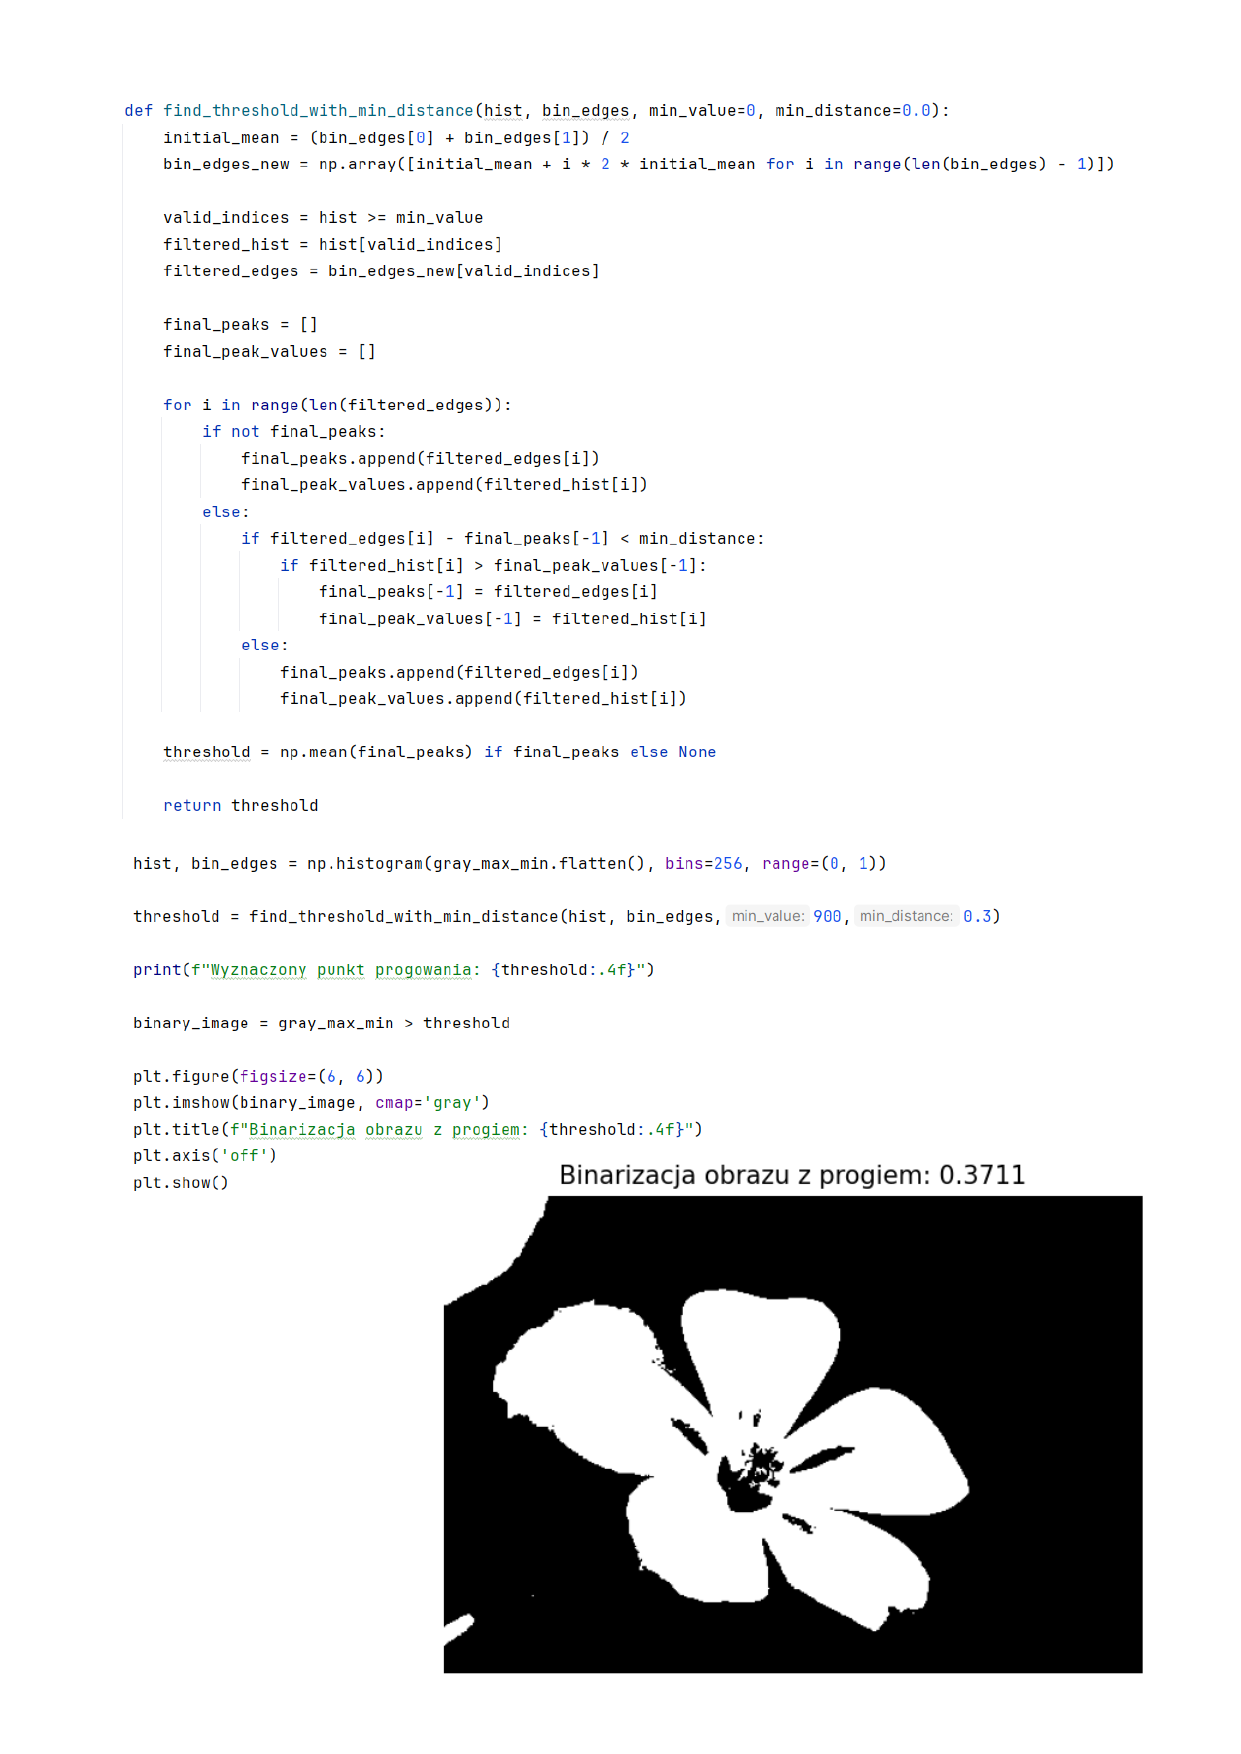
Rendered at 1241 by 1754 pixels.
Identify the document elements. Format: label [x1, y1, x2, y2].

picture [118, 98, 1123, 820]
picture [126, 844, 1168, 1695]
